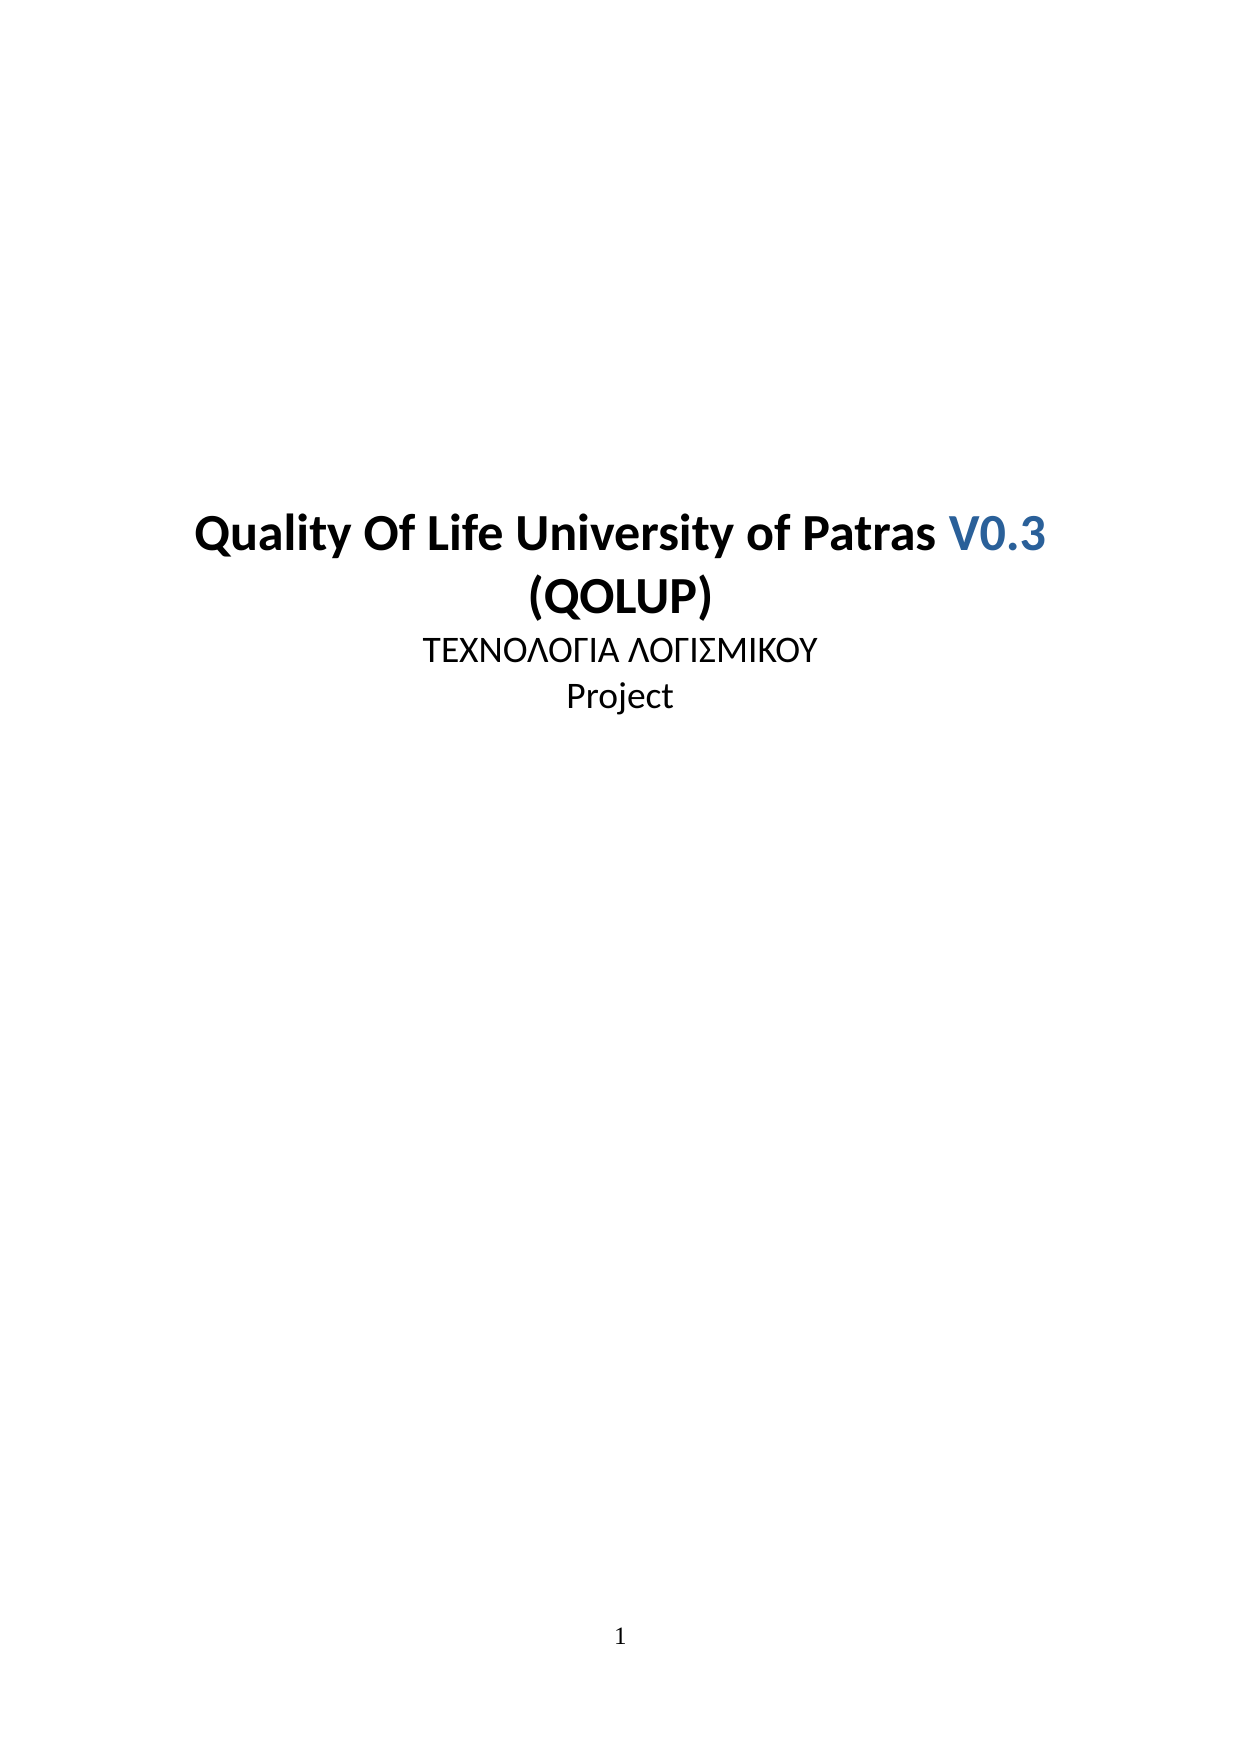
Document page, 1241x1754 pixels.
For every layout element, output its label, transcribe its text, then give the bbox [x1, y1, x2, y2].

text Quality Of Life University of Patras V0.3 [118, 499, 1122, 563]
text ΤΕΧΝΟΛΟΓΙΑ ΛΟΓΙΣΜΙΚΟΥ [118, 626, 1122, 672]
text (QOLUP) [118, 563, 1122, 626]
text Project [118, 672, 1122, 718]
